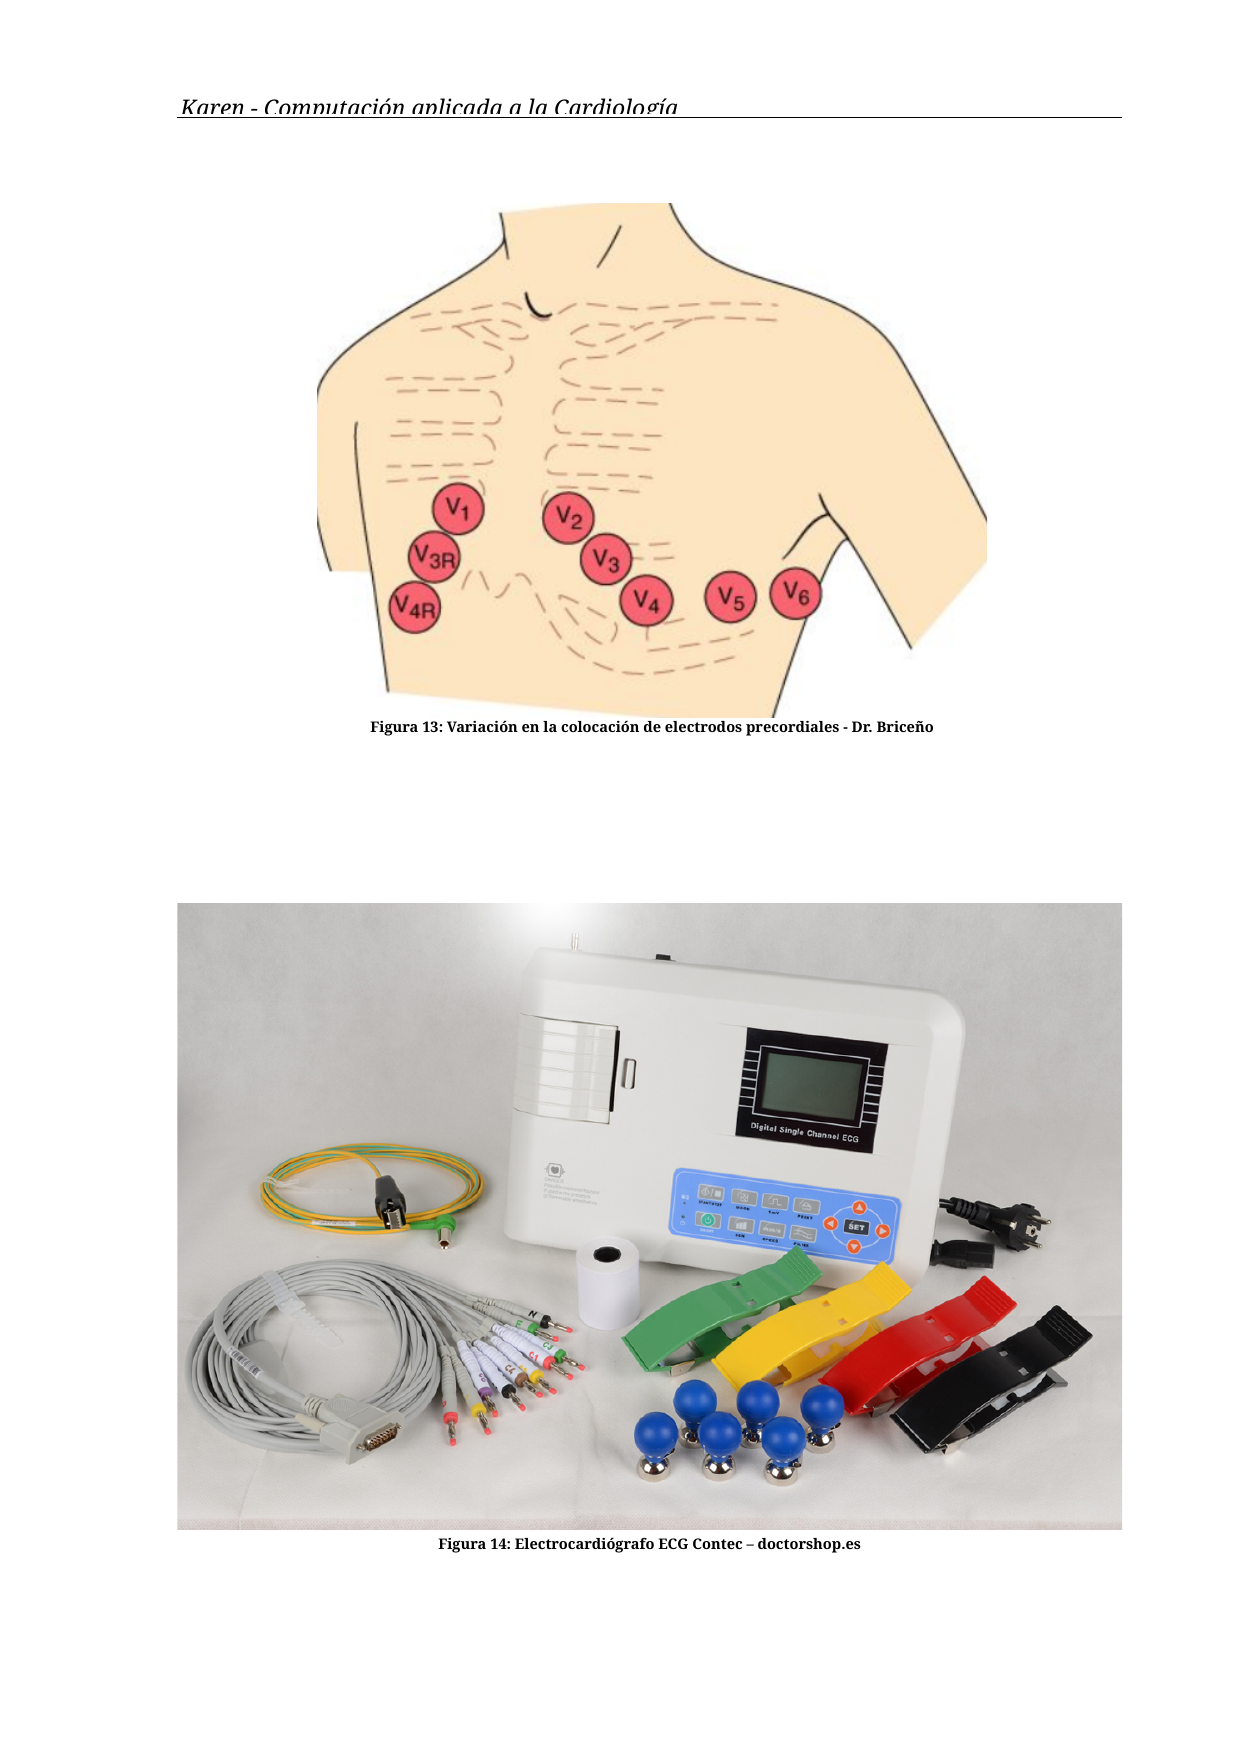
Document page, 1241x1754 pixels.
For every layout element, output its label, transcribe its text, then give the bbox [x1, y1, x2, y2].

picture [317, 203, 988, 718]
text Figura 13: Variación en la colocación de electrodos precordiales - Dr. Briceño [317, 718, 987, 737]
text Figura 14: Electrocardiógrafo ECG Contec – doctorshop.es [177, 1530, 1122, 1553]
picture [177, 903, 1123, 1530]
